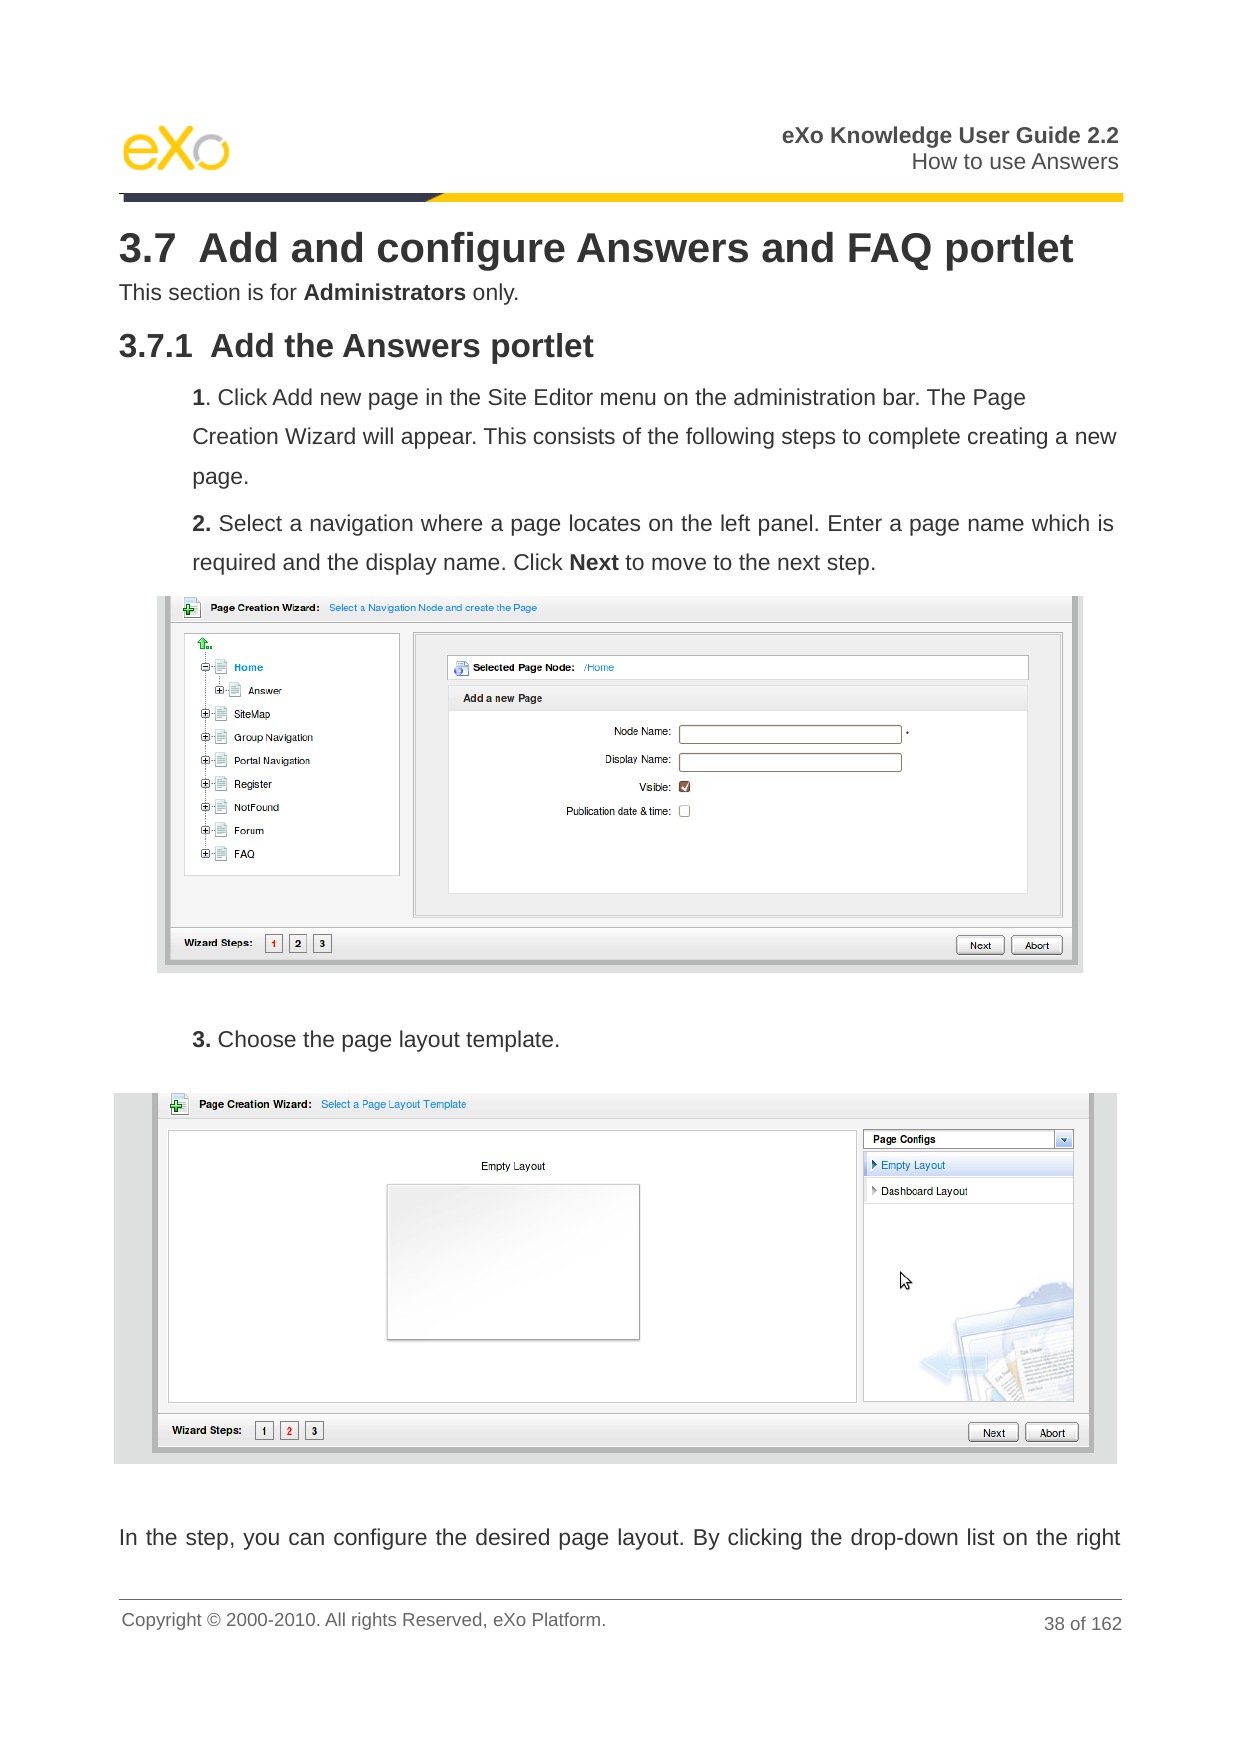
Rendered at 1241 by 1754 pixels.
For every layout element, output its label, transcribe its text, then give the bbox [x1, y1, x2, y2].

picture [123, 193, 1124, 202]
subtitle Add and configure Answers and FAQ portlet [118, 223, 1122, 271]
text 1. Click Add new page in the Site Editor menu on the administration bar. The Page Creation Wizard will appear. This consists of the following steps to complete creating a new page. [118, 384, 1122, 489]
picture [123, 125, 230, 171]
text In the step, you can configure the desired page layout. By clicking the drop-down list on the right [118, 1524, 1122, 1550]
text 3. Choose the page layout template. [118, 1026, 1122, 1052]
subtitle Add the Answers portlet [118, 326, 1122, 364]
text This section is for Administrators only. [118, 279, 1122, 305]
picture [113, 1093, 1117, 1464]
picture [157, 596, 1084, 973]
text 2. Select a navigation where a page locates on the left panel. Enter a page name which is required and the display name. Click Next to move to the next step. [118, 510, 1122, 576]
